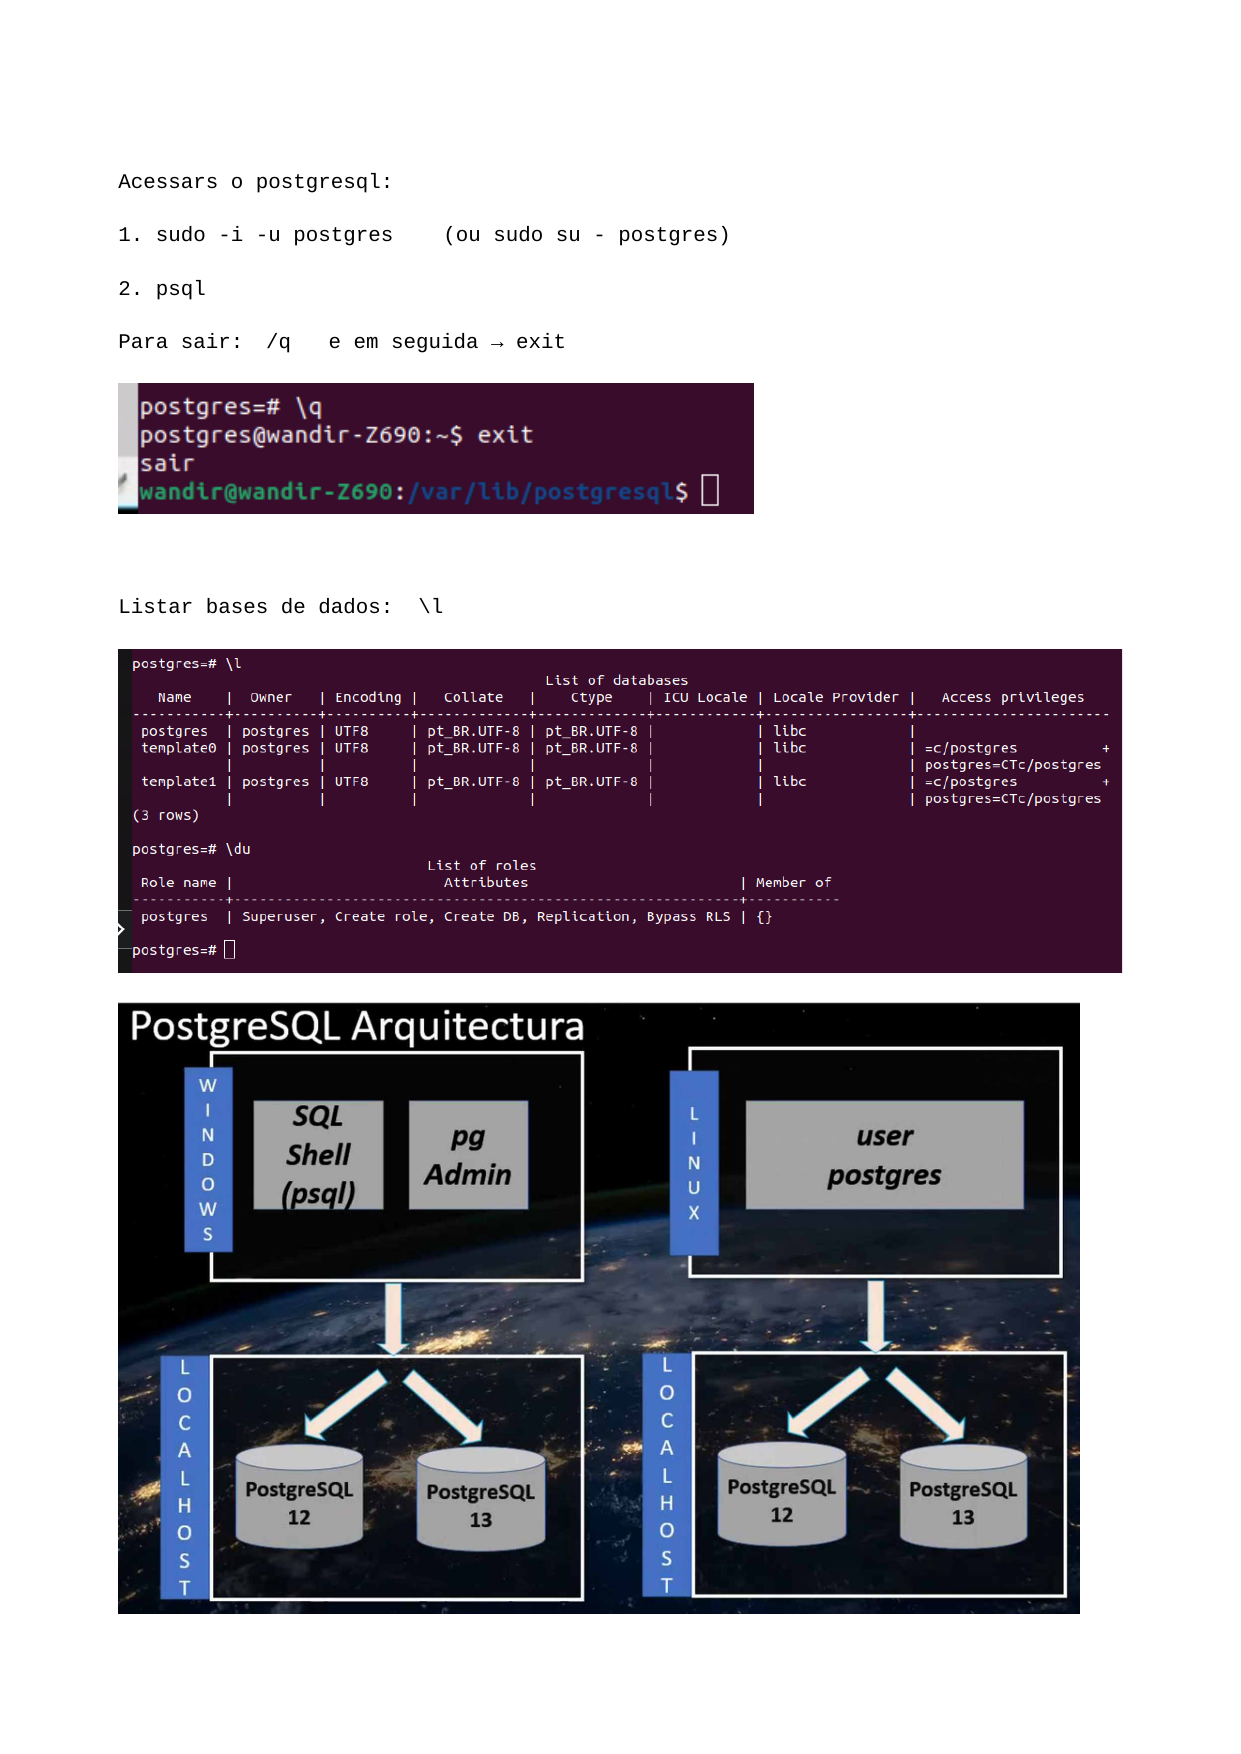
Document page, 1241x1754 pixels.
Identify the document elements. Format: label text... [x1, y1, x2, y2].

picture [118, 383, 754, 514]
text Acessars o postgresql: [118, 171, 1122, 195]
text Para sair: /q e em seguida → exit [118, 331, 1122, 354]
text Listar bases de dados: \l [118, 596, 1122, 620]
picture [118, 1002, 1080, 1614]
text 1. sudo -i -u postgres (ou sudo su - postgres) [118, 224, 1122, 248]
text 2. psql [118, 277, 1122, 301]
picture [118, 649, 1123, 973]
